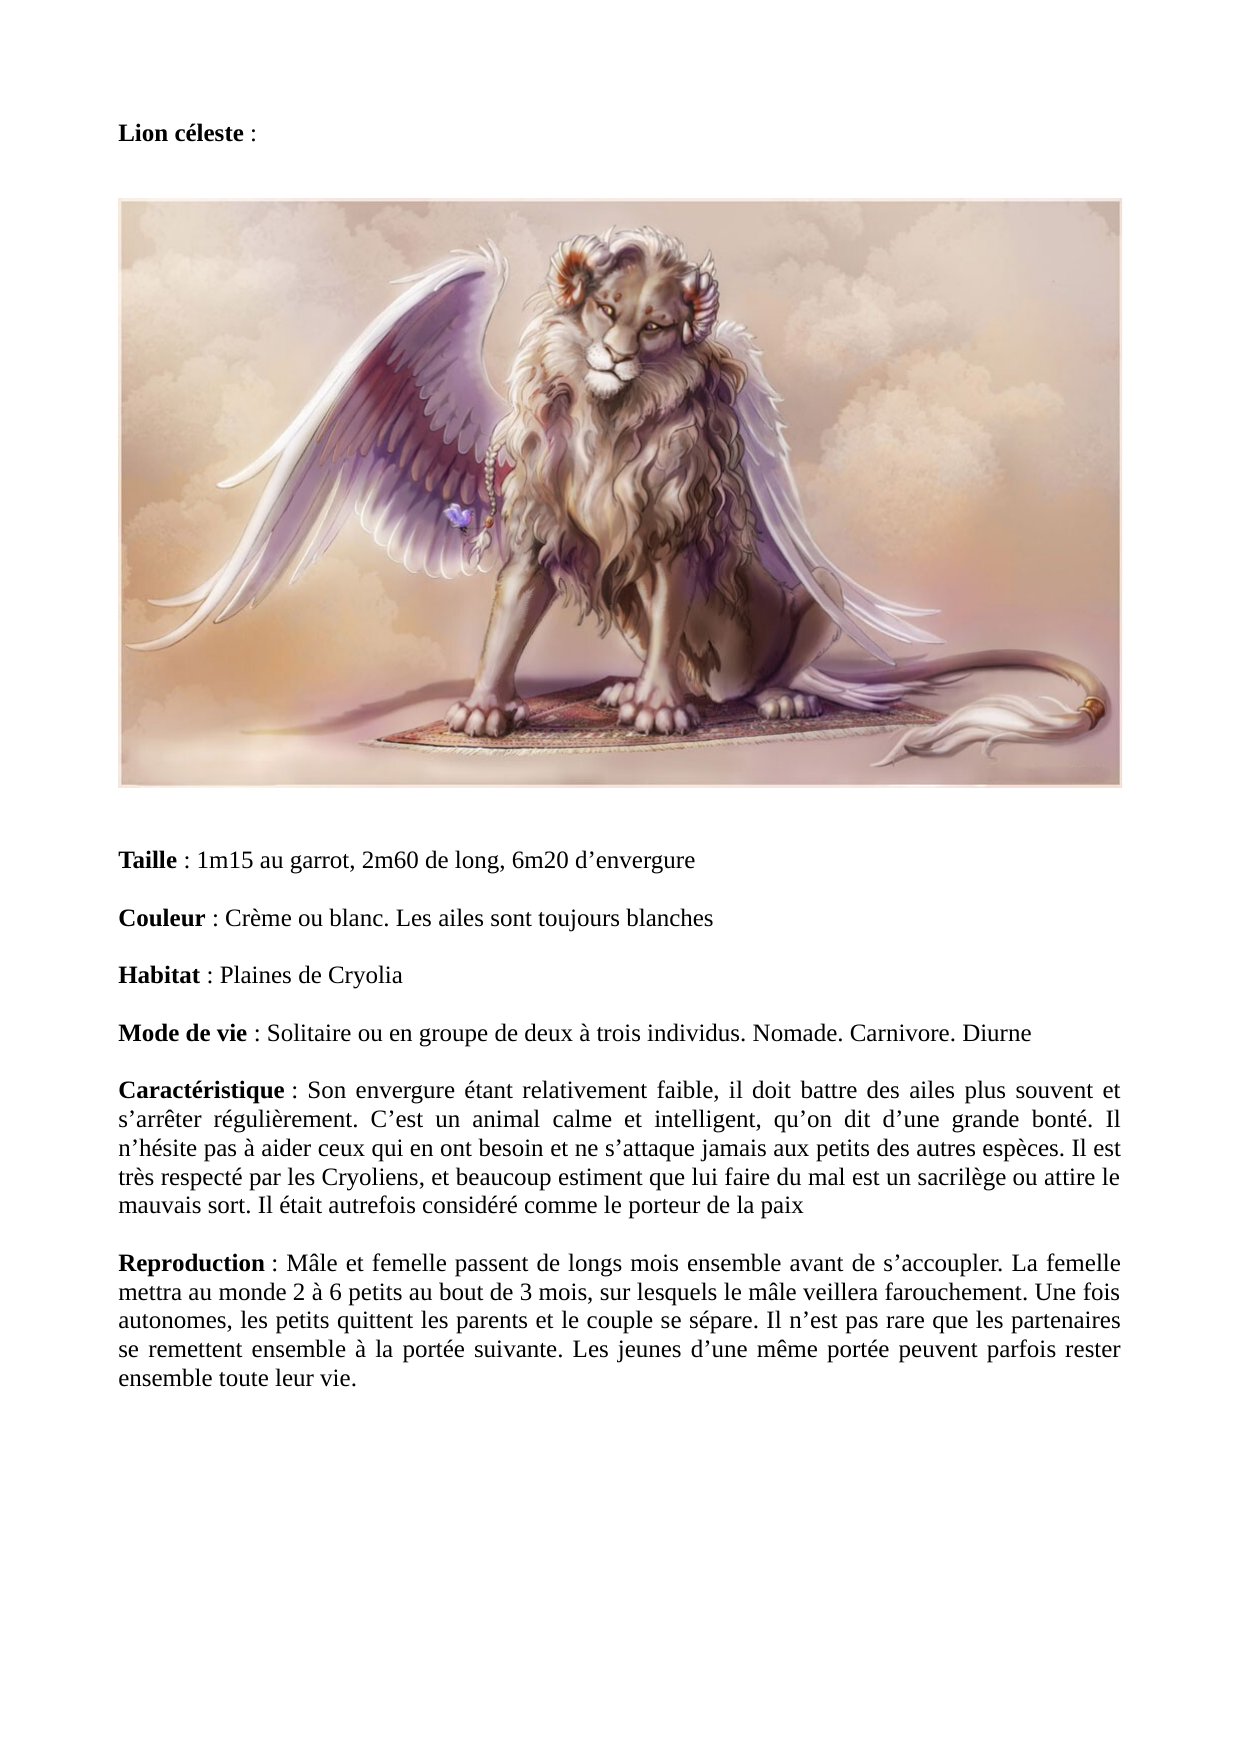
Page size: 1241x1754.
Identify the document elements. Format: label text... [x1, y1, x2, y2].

text Lion céleste : [118, 118, 1122, 147]
text Taille : 1m15 au garrot, 2m60 de long, 6m20 d’envergure [118, 846, 1122, 874]
text Habitat : Plaines de Cryolia [118, 961, 1122, 989]
text Reproduction : Mâle et femelle passent de longs mois ensemble avant de s’accoupler. La femelle mettra au monde 2 à 6 petits au bout de 3 mois, sur lesquels le mâle veillera farouchement. Une fois autonomes, les petits quittent les parents et le couple se sépare. Il n’est pas rare que les partenaires se remettent ensemble à la portée suivante. Les jeunes d’une même portée peuvent parfois rester ensemble toute leur vie. [118, 1248, 1122, 1392]
text Mode de vie : Solitaire ou en groupe de deux à trois individus. Nomade. Carnivore. Diurne [118, 1018, 1122, 1047]
text Caractéristique : Son envergure étant relativement faible, il doit battre des ailes plus souvent et s’arrêter régulièrement. C’est un animal calme et intelligent, qu’on dit d’une grande bonté. Il n’hésite pas à aider ceux qui en ont besoin et ne s’attaque jamais aux petits des autres espèces. Il est très respecté par les Cryoliens, et beaucoup estiment que lui faire du mal est un sacrilège ou attire le mauvais sort. Il était autrefois considéré comme le porteur de la paix [118, 1076, 1122, 1219]
picture [118, 198, 1123, 788]
text Couleur : Crème ou blanc. Les ailes sont toujours blanches [118, 903, 1122, 932]
